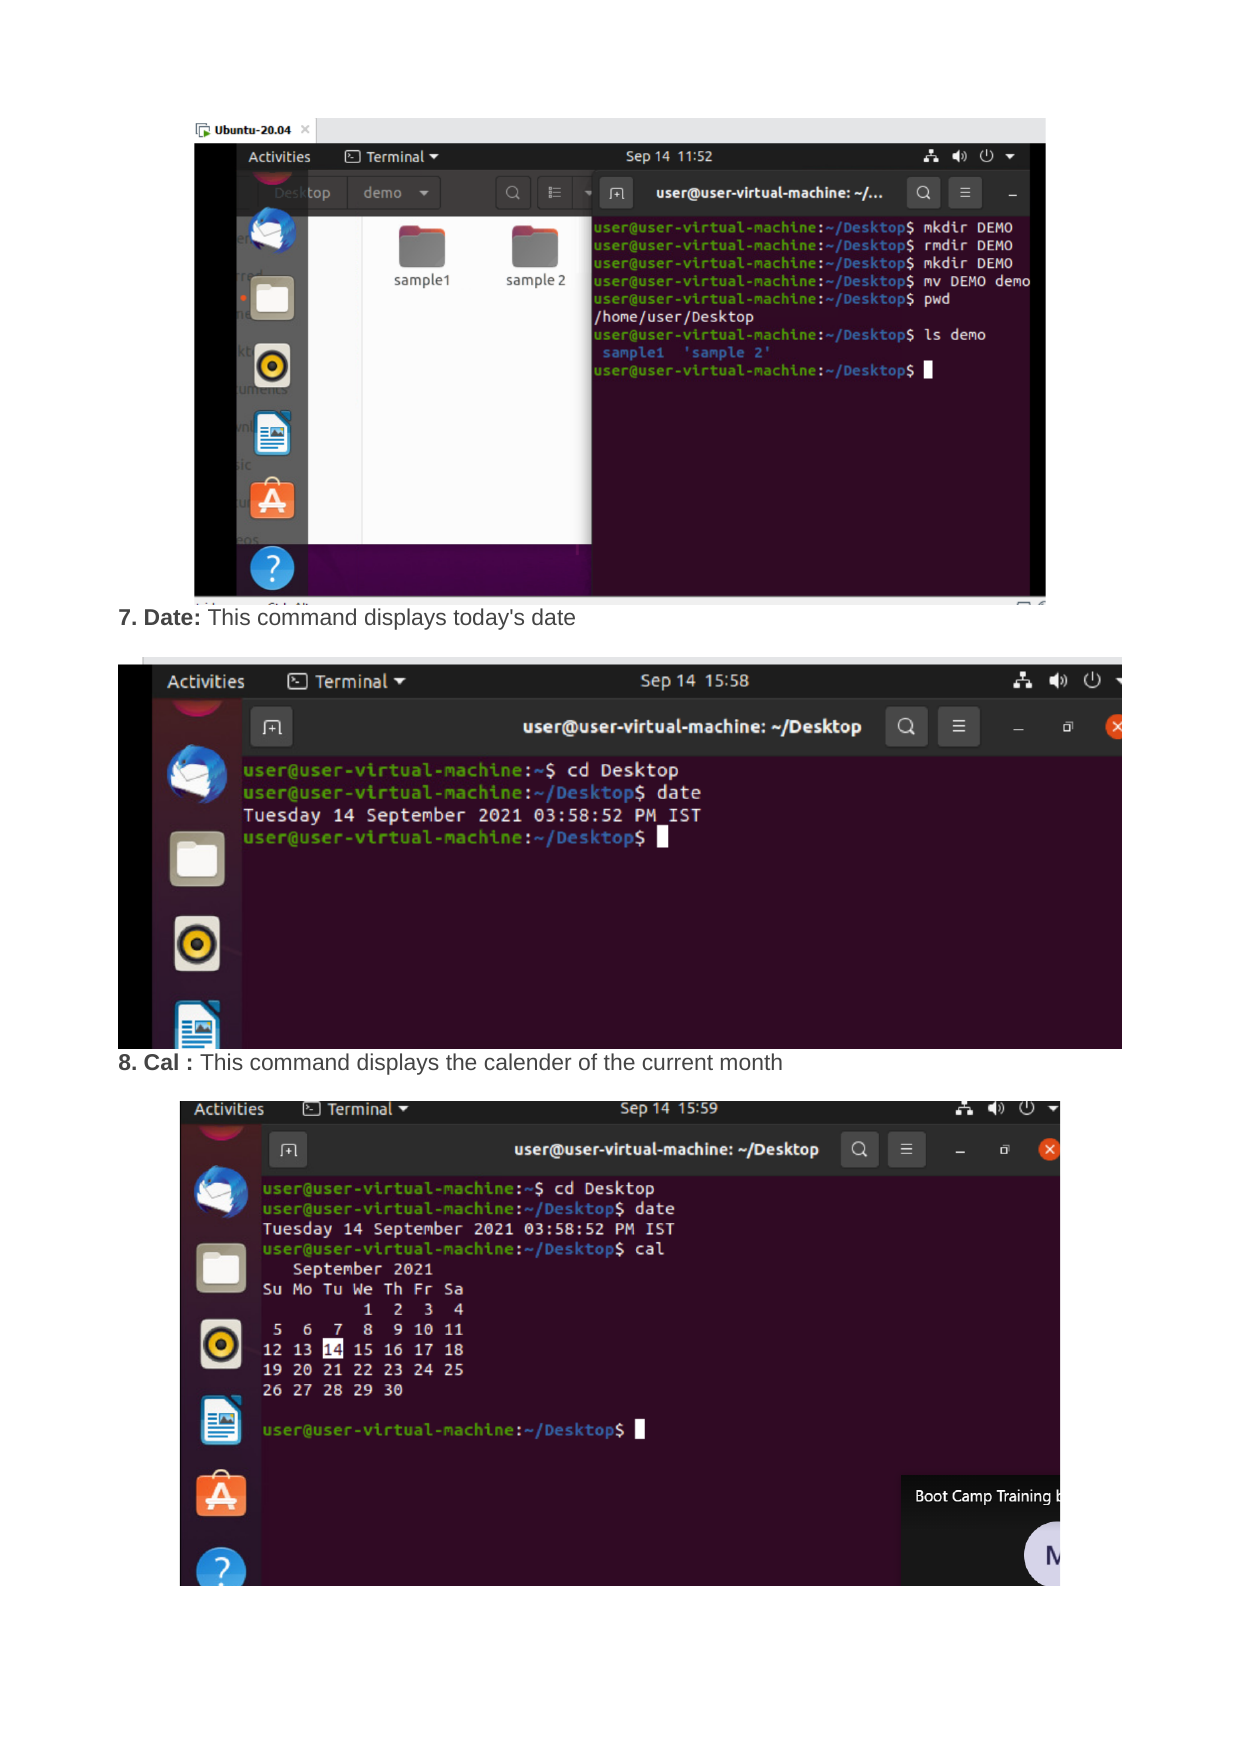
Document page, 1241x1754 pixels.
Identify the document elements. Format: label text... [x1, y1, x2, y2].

picture [179, 1101, 1061, 1586]
picture [194, 118, 1046, 605]
text 8. Cal : This command displays the calender of the current month [118, 1049, 1122, 1075]
picture [118, 657, 1122, 1049]
text 7. Date: This command displays today's date [118, 118, 1122, 631]
